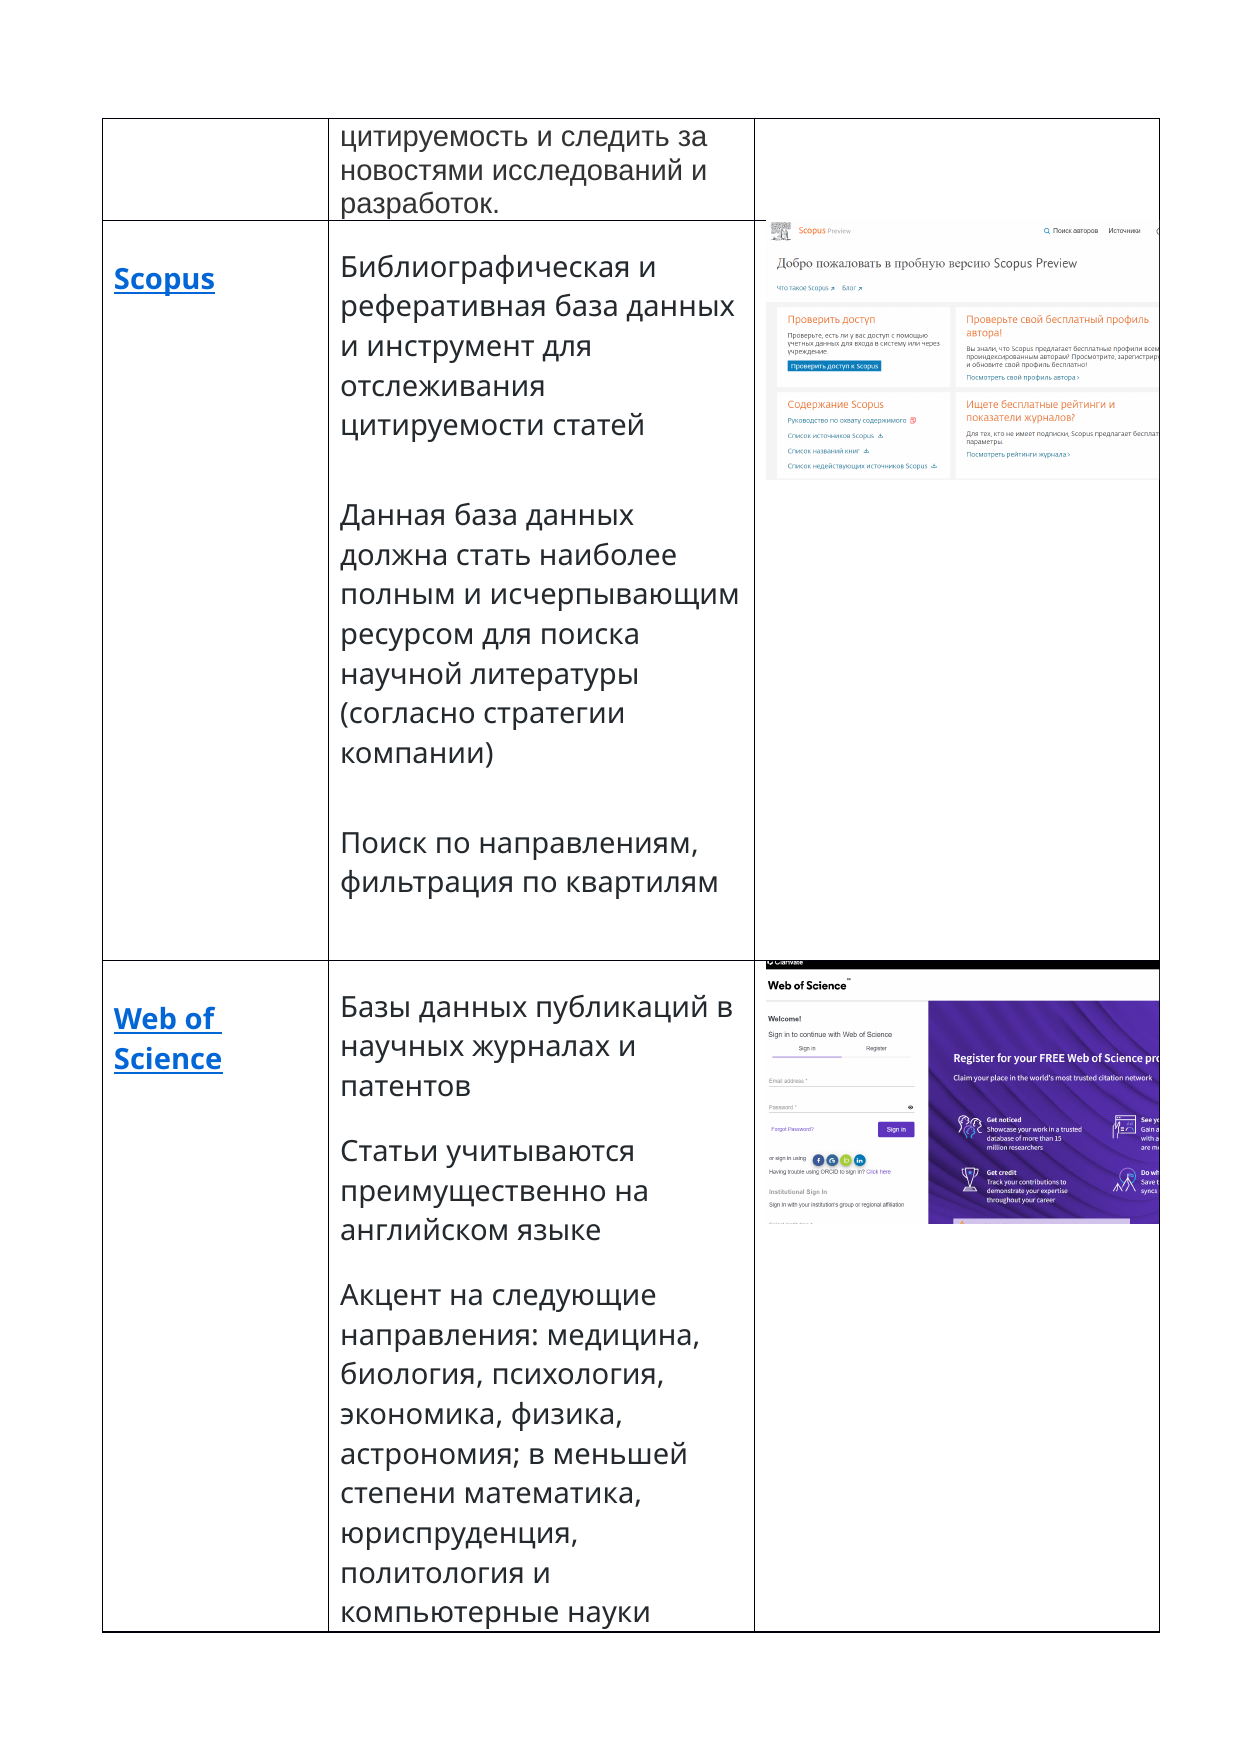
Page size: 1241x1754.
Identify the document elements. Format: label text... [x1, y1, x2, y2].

table_cell [755, 221, 1159, 960]
table_cell Scopus [103, 221, 328, 960]
table_cell Библиографическая и реферативная база данных и инструмент для отслеживания цитируемости статей Данная база данных должна стать наиболее полным и исчерпывающим ресурсом для поиска научной литературы (согласно стратегии компании) Поиск по направлениям, фильтрация по квартилям [329, 221, 754, 960]
picture [766, 220, 1160, 480]
table_cell Базы данных публикаций в научных журналах и патентов Статьи учитываются преимущественно на английском языке Акцент на следующие направления: медицина, биология, психология, экономика, физика, астрономия; в меньшей степени математика, юриспруденция, политология и компьютерные науки [329, 961, 754, 1631]
table_cell [755, 961, 1159, 1631]
table_cell [103, 119, 328, 220]
table_cell Web of Science [103, 961, 328, 1631]
picture [766, 961, 1160, 1224]
table_cell [755, 119, 1159, 220]
